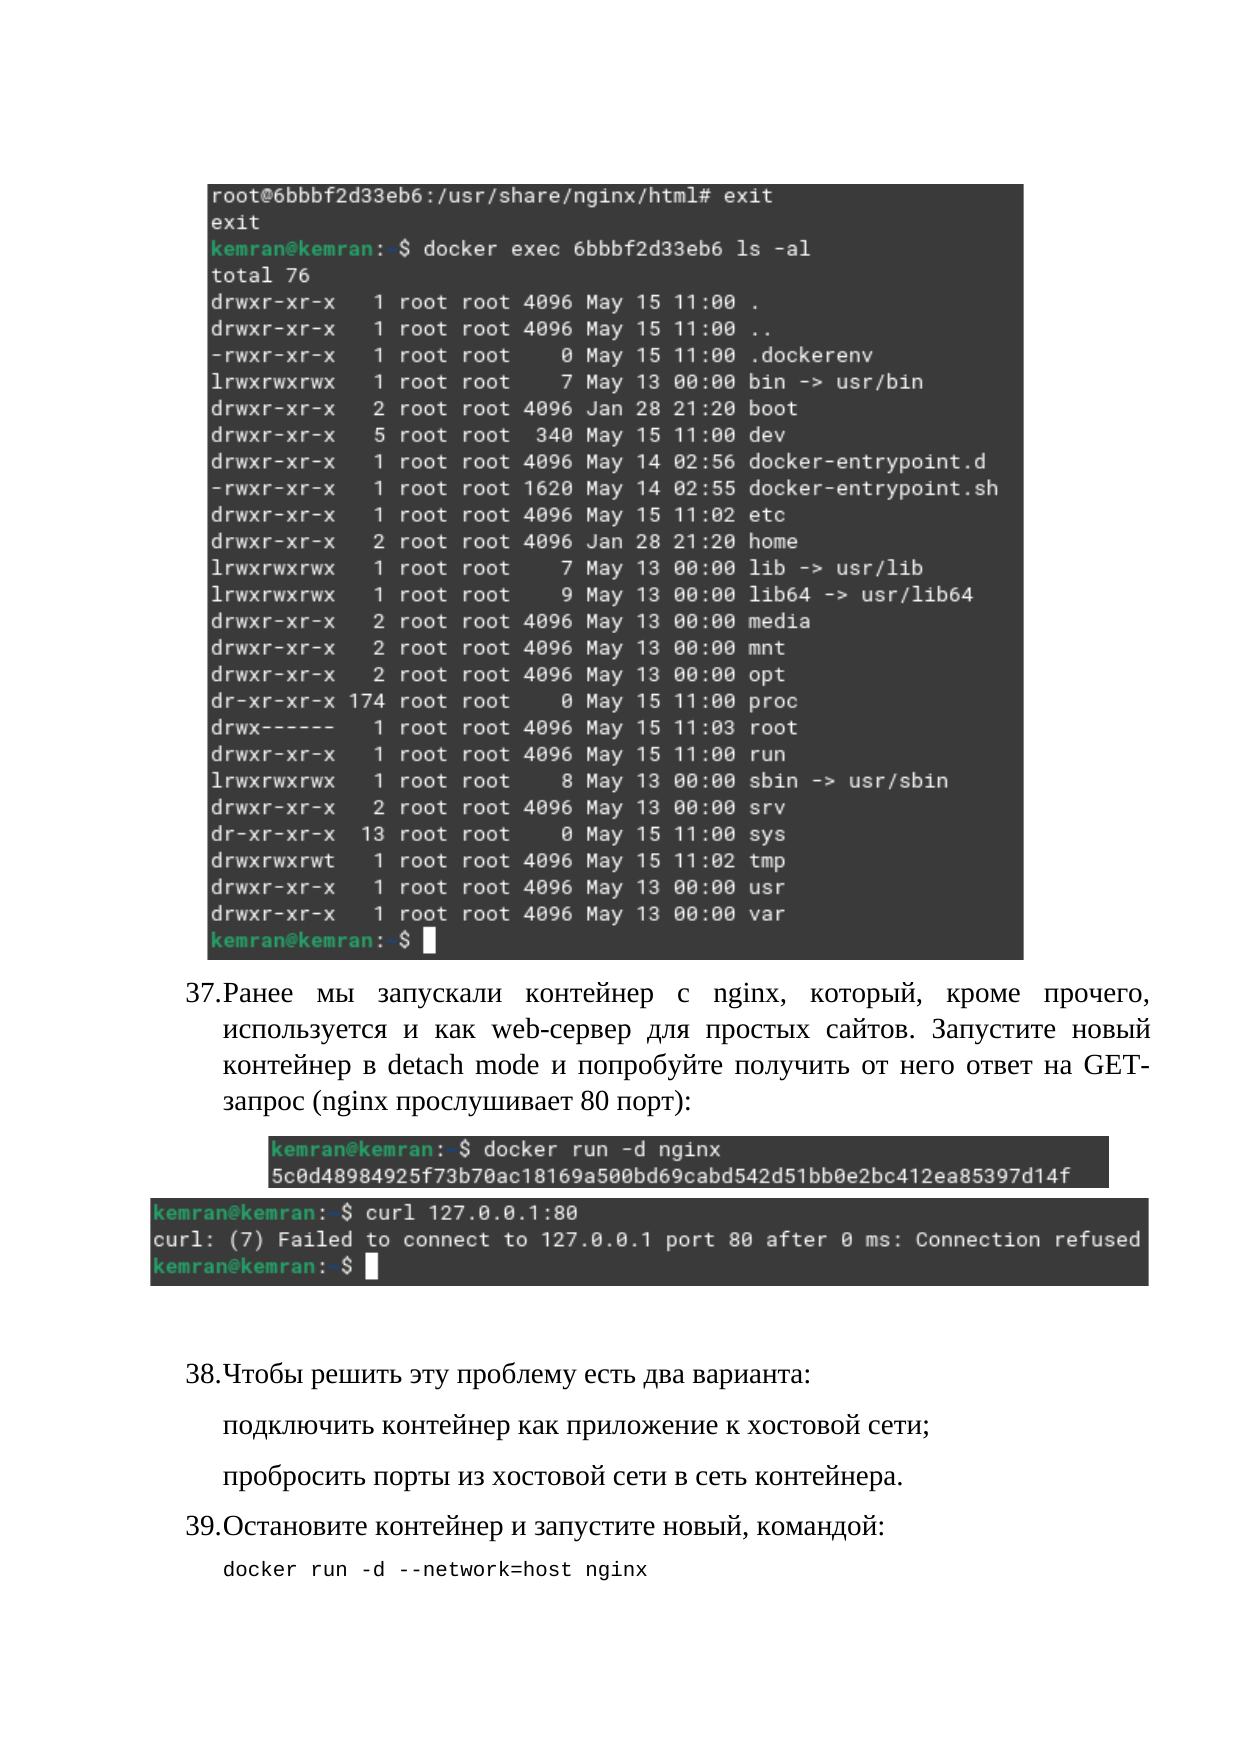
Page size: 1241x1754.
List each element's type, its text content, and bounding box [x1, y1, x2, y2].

picture [268, 1136, 1109, 1188]
list Ранее мы запускали контейнер с nginx, который, кроме прочего, используется и как web-сервер для простых сайтов. Запустите новый контейнер в detach mode и попробуйте получить от него ответ на GET-запрос (nginx прослушивает 80 порт): [185, 975, 1152, 1117]
list docker run -d --network=host nginx [185, 1559, 1152, 1583]
list Остановите контейнер и запустите новый, командой: [185, 1508, 1152, 1542]
list пробросить порты из хостовой сети в сеть контейнера. [185, 1458, 1152, 1491]
picture [203, 184, 1024, 960]
picture [150, 1198, 1149, 1286]
list Чтобы решить эту проблему есть два варианта: [185, 1356, 1152, 1390]
list подключить контейнер как приложение к хостовой сети; [185, 1407, 1152, 1440]
